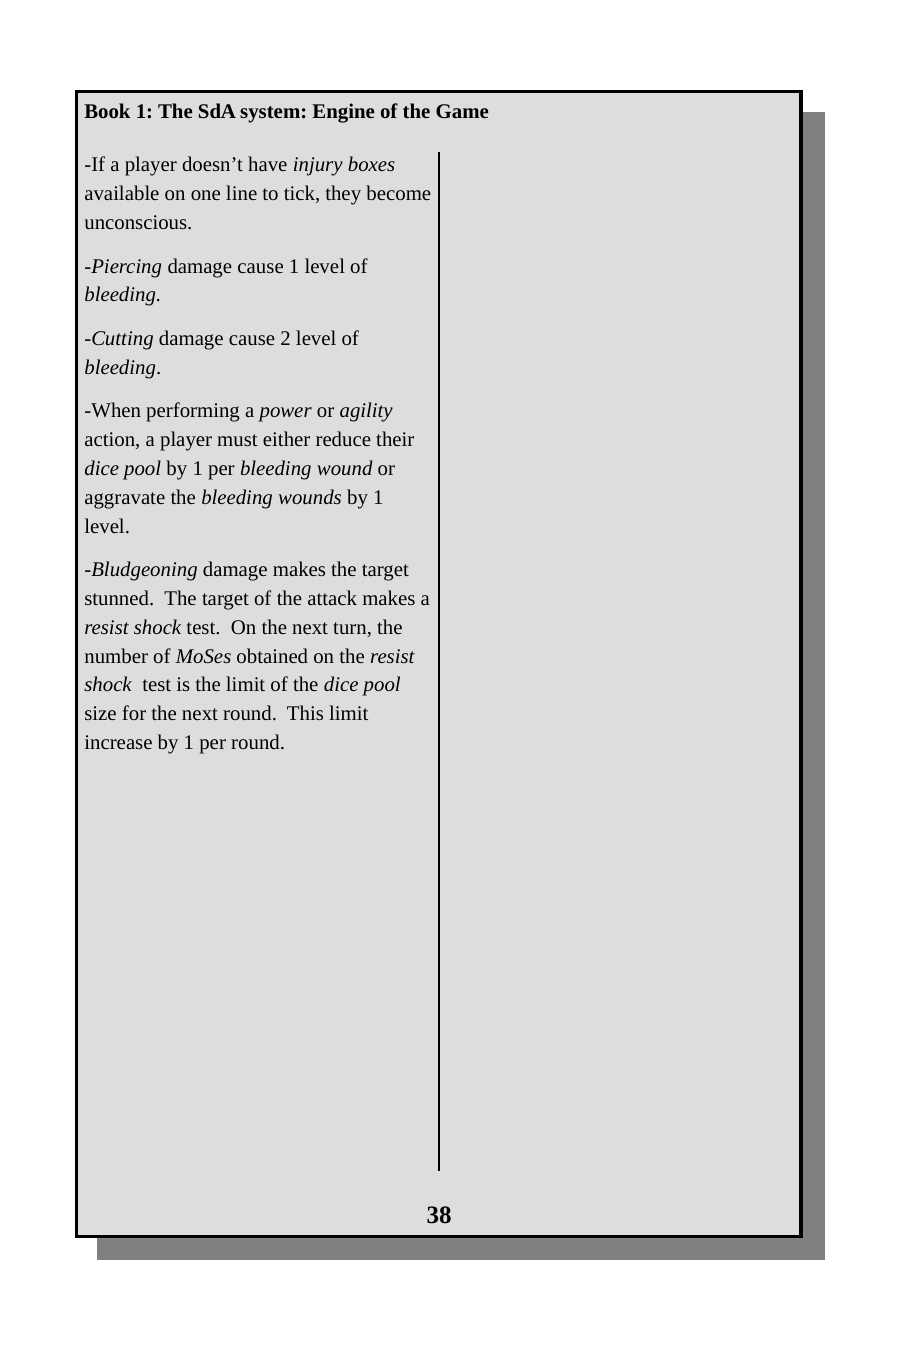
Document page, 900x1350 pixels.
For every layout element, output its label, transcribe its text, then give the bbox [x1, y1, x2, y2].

text -Piercing damage cause 1 level of bleeding. [84, 253, 433, 306]
text -If a player doesn’t have injury boxes available on one line to tick, they become unconscious. [84, 152, 433, 234]
text -Cutting damage cause 2 level of bleeding. [84, 326, 433, 379]
text -Bludgeoning damage makes the target stunned. The target of the attack makes a resist shock test. On the next turn, the number of MoSes obtained on the resist shock test is the limit of the dice pool size for the next round. This limit increase by 1 per round. [84, 557, 433, 754]
text -When performing a power or agility action, a player must either reduce their dice pool by 1 per bleeding wound or aggravate the bleeding wounds by 1 level. [84, 398, 433, 538]
